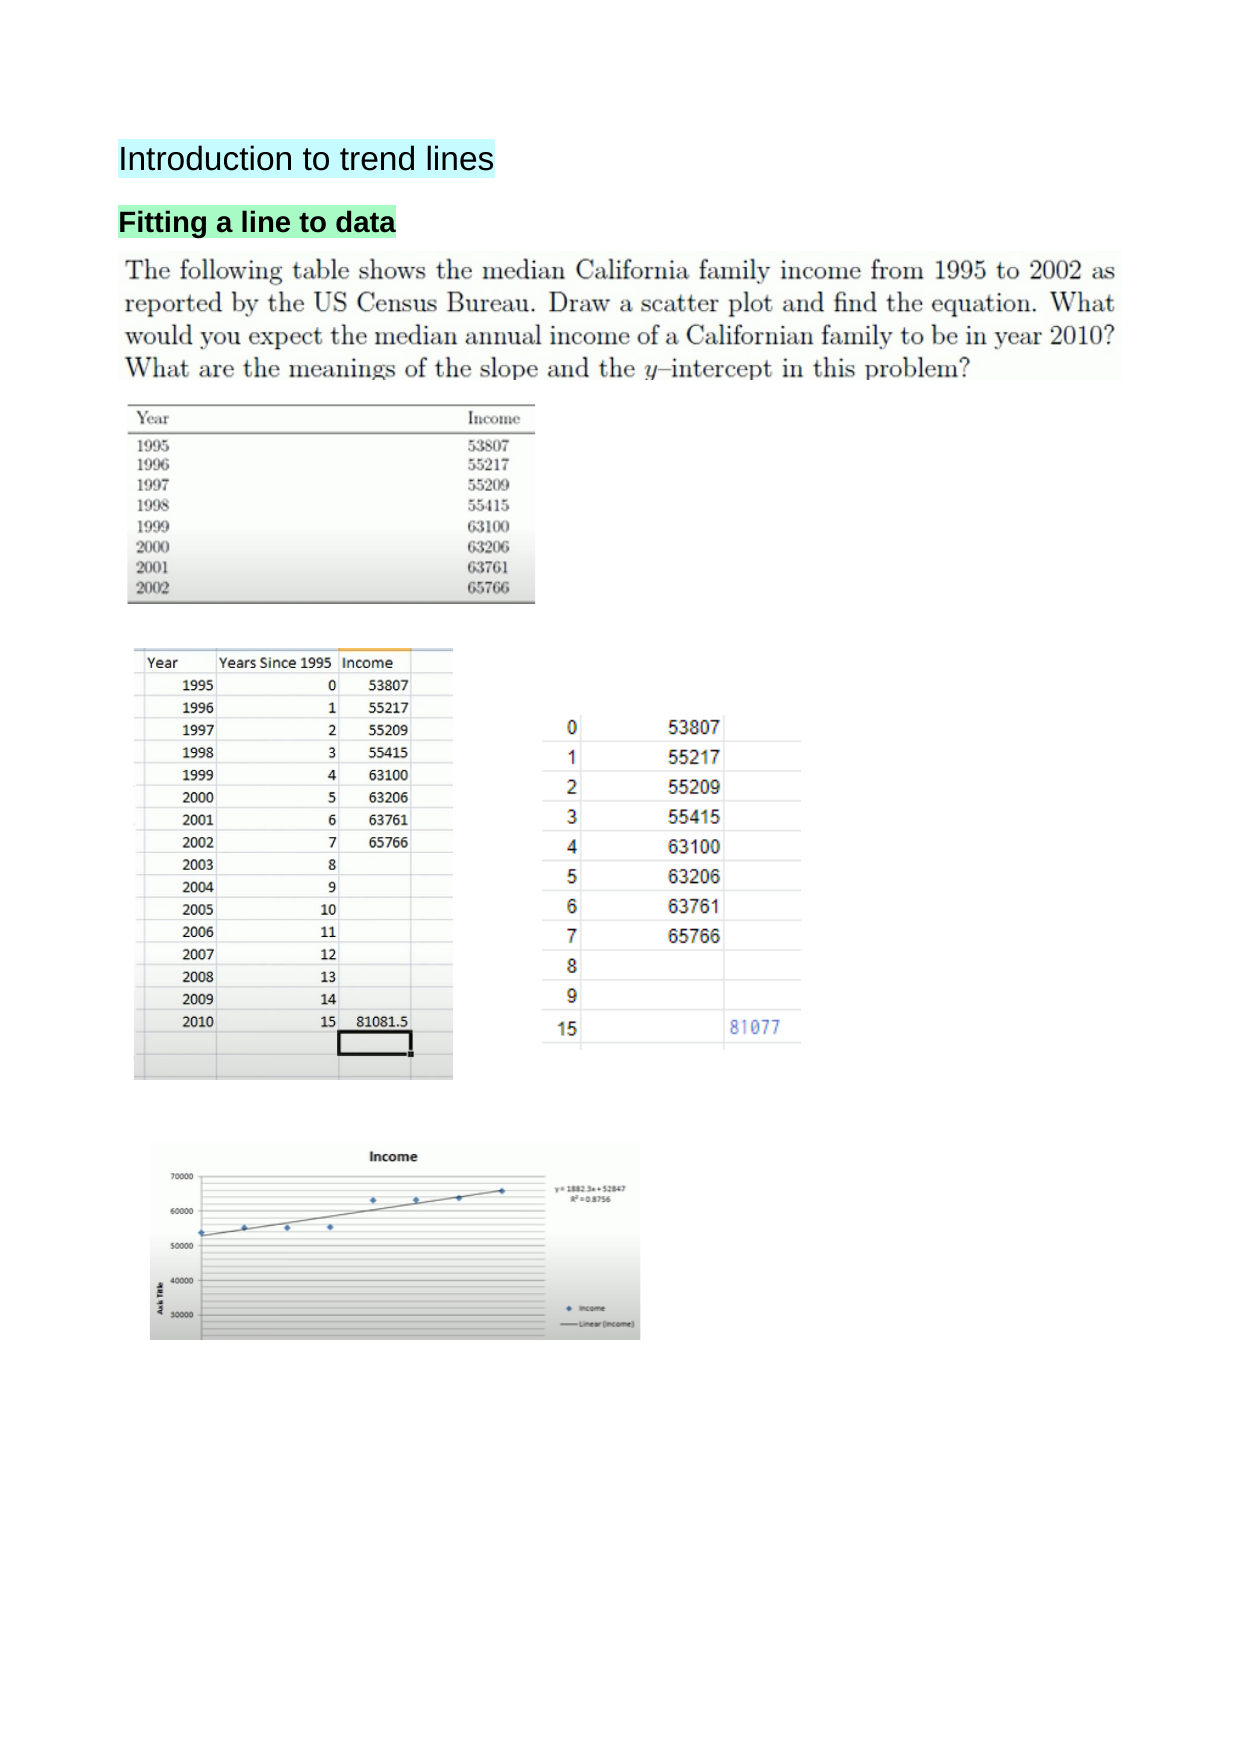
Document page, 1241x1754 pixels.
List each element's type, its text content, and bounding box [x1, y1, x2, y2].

picture [118, 251, 1123, 380]
subtitle Introduction to trend lines [495, 139, 1122, 178]
picture [149, 1141, 641, 1340]
picture [133, 648, 453, 1080]
picture [127, 401, 536, 604]
subtitle Fitting a line to data [396, 205, 1122, 238]
picture [542, 715, 802, 1050]
